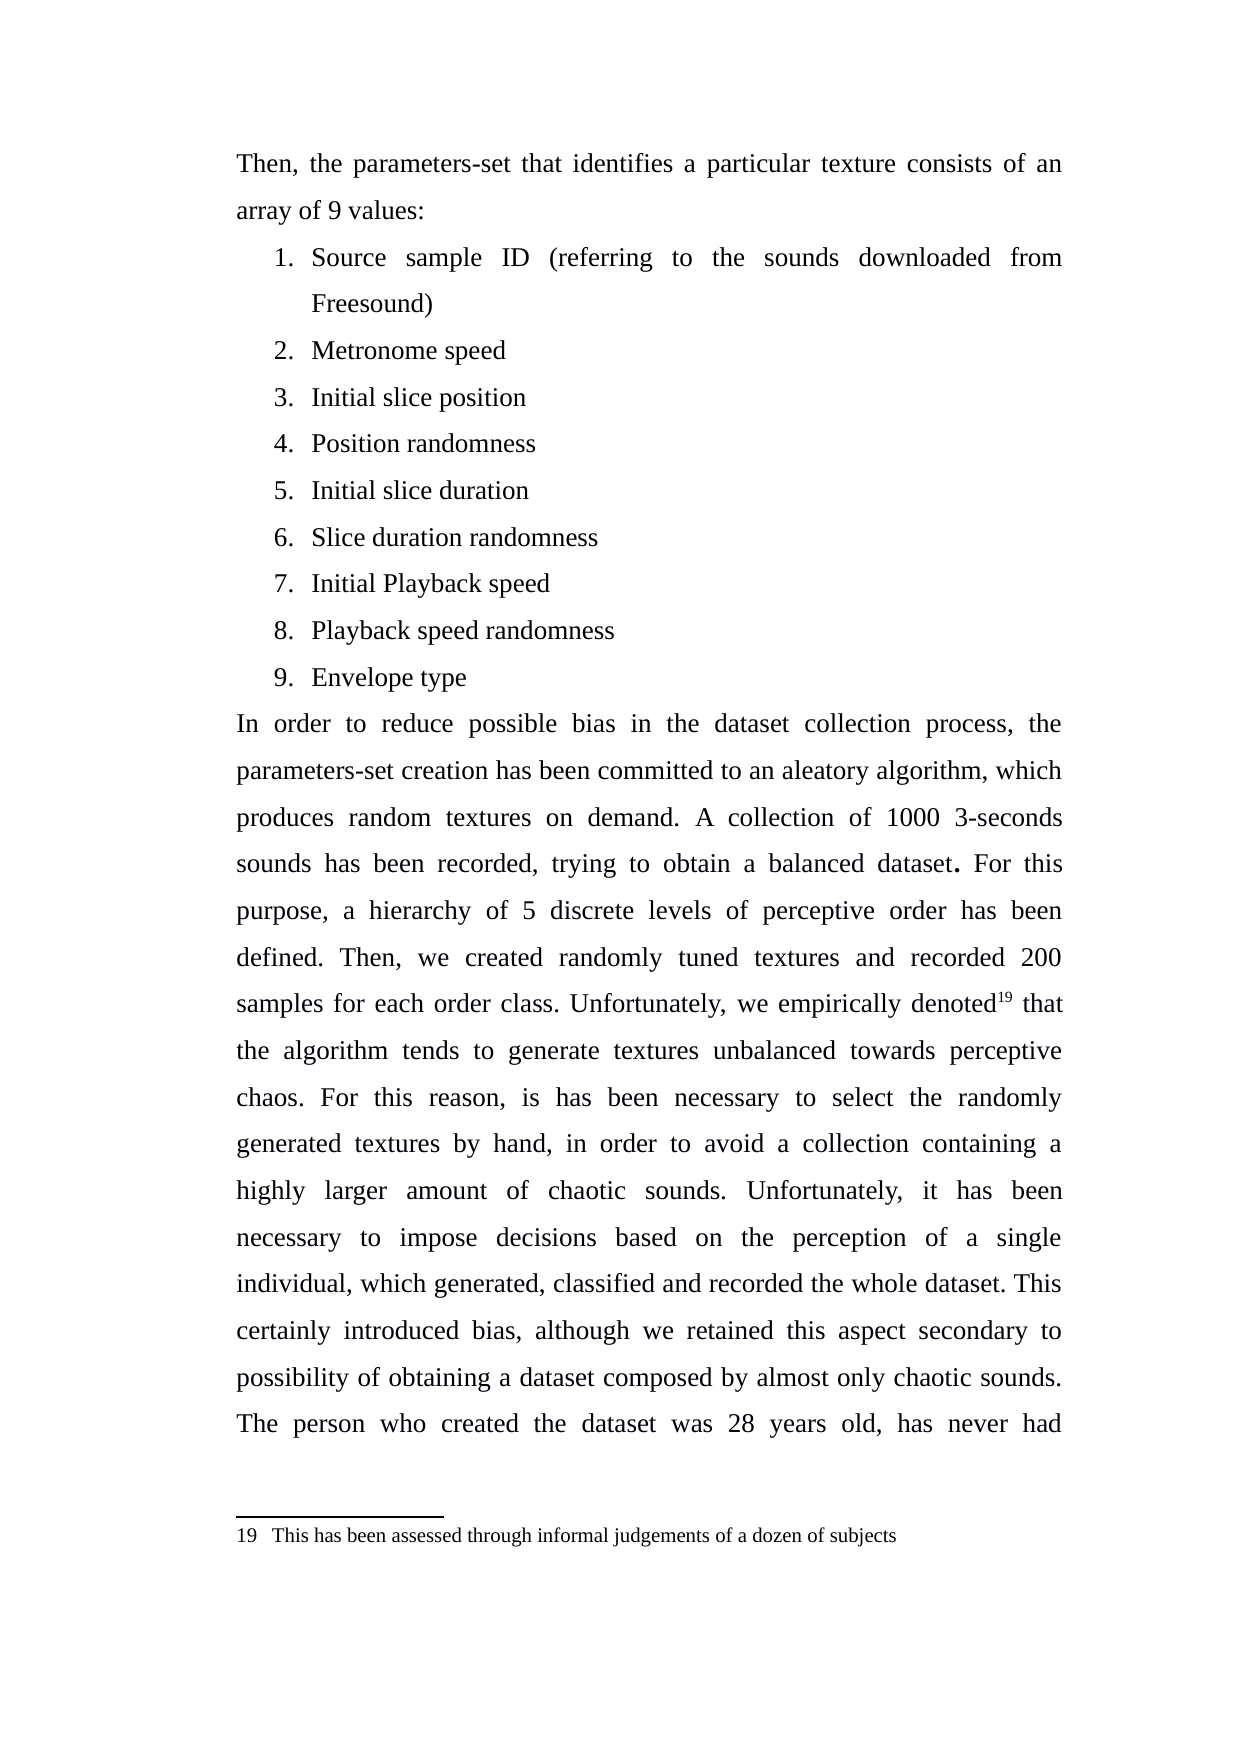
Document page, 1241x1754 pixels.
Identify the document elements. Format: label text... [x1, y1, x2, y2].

list Slice duration randomness [274, 521, 1063, 552]
text In order to reduce possible bias in the dataset collection process, the parameters-set creation has been committed to an aleatory algorithm, which produces random textures on demand. A collection of 1000 3-seconds sounds has been recorded, trying to obtain a balanced dataset. For this purpose, a hierarchy of 5 discrete levels of perceptive order has been defined. Then, we created randomly tuned textures and recorded 200 samples for each order class. Unfortunately, we empirically denoted that the algorithm tends to generate textures unbalanced towards perceptive chaos. For this reason, is has been necessary to select the randomly generated textures by hand, in order to avoid a collection containing a highly larger amount of chaotic sounds. Unfortunately, it has been necessary to impose decisions based on the perception of a single individual, which generated, classified and recorded the whole dataset. This certainly introduced bias, although we retained this aspect secondary to possibility of obtaining a dataset composed by almost only chaotic sounds. The person who created the dataset was 28 years old, has never had [236, 708, 1063, 1439]
list Initial slice duration [274, 474, 1063, 505]
list Initial Playback speed [274, 568, 1063, 599]
list Metronome speed [274, 334, 1063, 365]
text This has been assessed through informal judgements of a dozen of subjects [236, 1523, 1063, 1547]
list Playback speed randomness [274, 614, 1063, 645]
list Envelope type [274, 661, 1063, 692]
list Position randomness [274, 428, 1063, 459]
list Source sample ID (referring to the sounds downloaded from Freesound) [274, 241, 1063, 319]
text Then, the parameters-set that identifies a particular texture consists of an array of 9 values: [236, 148, 1063, 225]
list Initial slice position [274, 381, 1063, 412]
